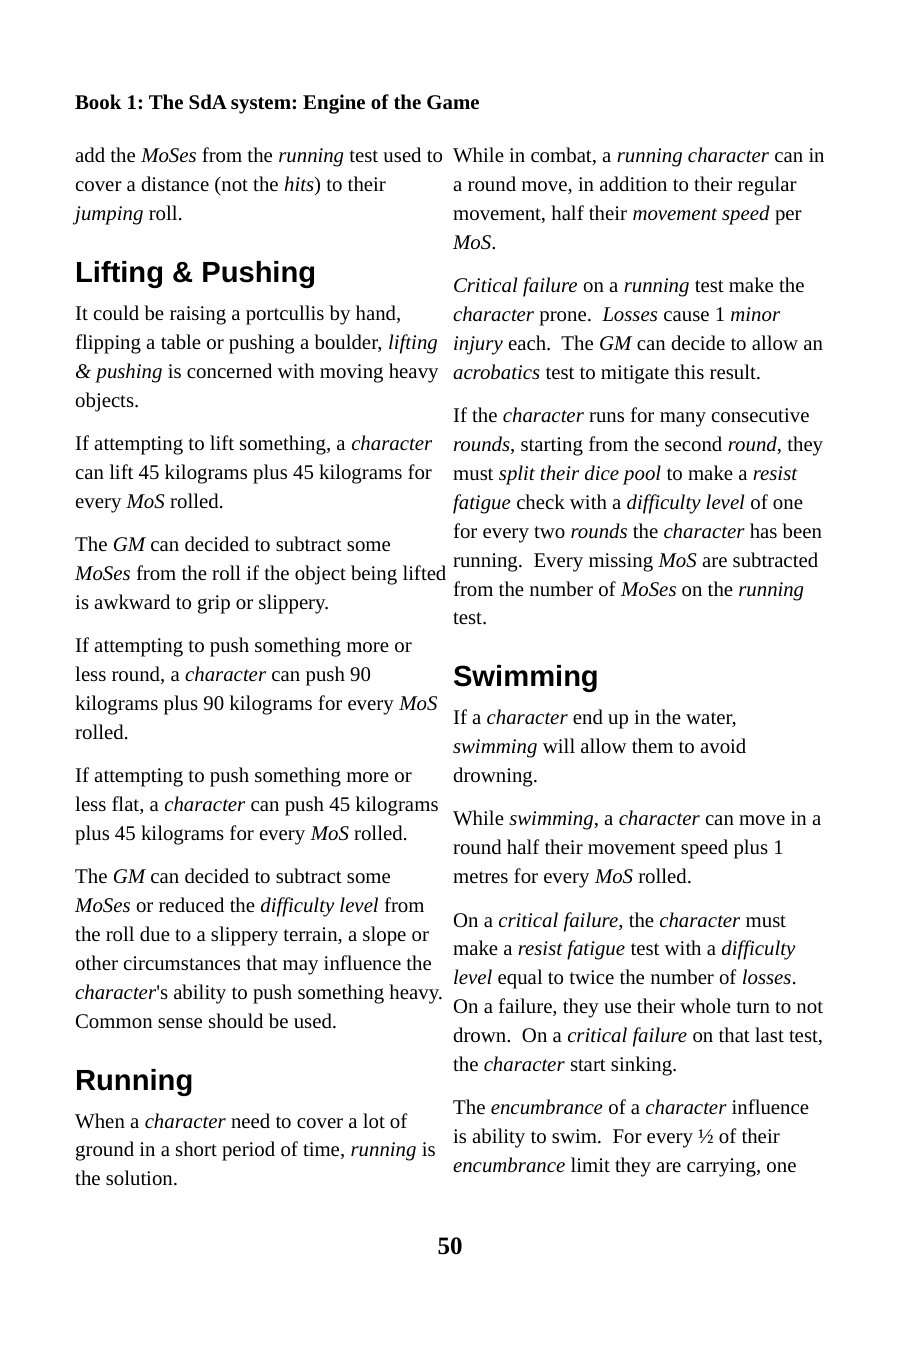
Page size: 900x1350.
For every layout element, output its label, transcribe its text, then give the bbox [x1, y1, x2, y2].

subtitle Running [75, 1062, 447, 1096]
text The GM can decided to subtract some MoSes from the roll if the object being lifted is awkward to grip or slippery. [75, 532, 447, 614]
text If attempting to push something more or less round, a character can push 90 kilograms plus 90 kilograms for every MoS rolled. [75, 633, 447, 744]
subtitle Lifting & Pushing [75, 255, 447, 288]
subtitle Swimming [453, 659, 825, 693]
text When a character need to cover a lot of ground in a short period of time, running is the solution. [75, 1108, 447, 1190]
text While swimming, a character can move in a round half their movement speed plus 1 metres for every MoS rolled. [453, 806, 825, 888]
text If attempting to lift something, a character can lift 45 kilograms plus 45 kilograms for every MoS rolled. [75, 431, 447, 513]
text If attempting to push something more or less flat, a character can push 45 kilograms plus 45 kilograms for every MoS rolled. [75, 763, 447, 845]
text Critical failure on a running test make the character prone. Losses cause 1 minor injury each. The GM can decide to allow an acrobatics test to mitigate this result. [453, 273, 825, 384]
text It could be raising a portcullis by hand, flipping a table or pushing a boulder, lifting & pushing is concerned with moving heavy objects. [75, 301, 447, 412]
text If the character runs for many consecutive rounds, starting from the second round, they must split their dice pool to make a resist fatigue check with a difficulty level of one for every two rounds the character has been running. Every missing MoS are subtracted from the number of MoSes on the running test. [453, 403, 825, 629]
text The GM can decided to subtract some MoSes or reduced the difficulty level from the roll due to a slippery terrain, a slope or other circumstances that may influence the character's ability to push something heavy. Common sense should be used. [75, 864, 447, 1033]
text The encumbrance of a character influence is ability to swim. For every ½ of their encumbrance limit they are carrying, one [453, 1095, 825, 1177]
text add the MoSes from the running test used to cover a distance (not the hits) to their jumping roll. [75, 143, 447, 225]
text On a critical failure, the character must make a resist fatigue test with a difficulty level equal to twice the number of losses. On a failure, they use their whole turn to not drown. On a critical failure on that last test, the character start sinking. [453, 907, 825, 1076]
text While in combat, a running character can in a round move, in addition to their regular movement, half their movement speed per MoS. [453, 143, 825, 254]
text If a character end up in the water, swimming will allow them to avoid drowning. [453, 705, 825, 787]
